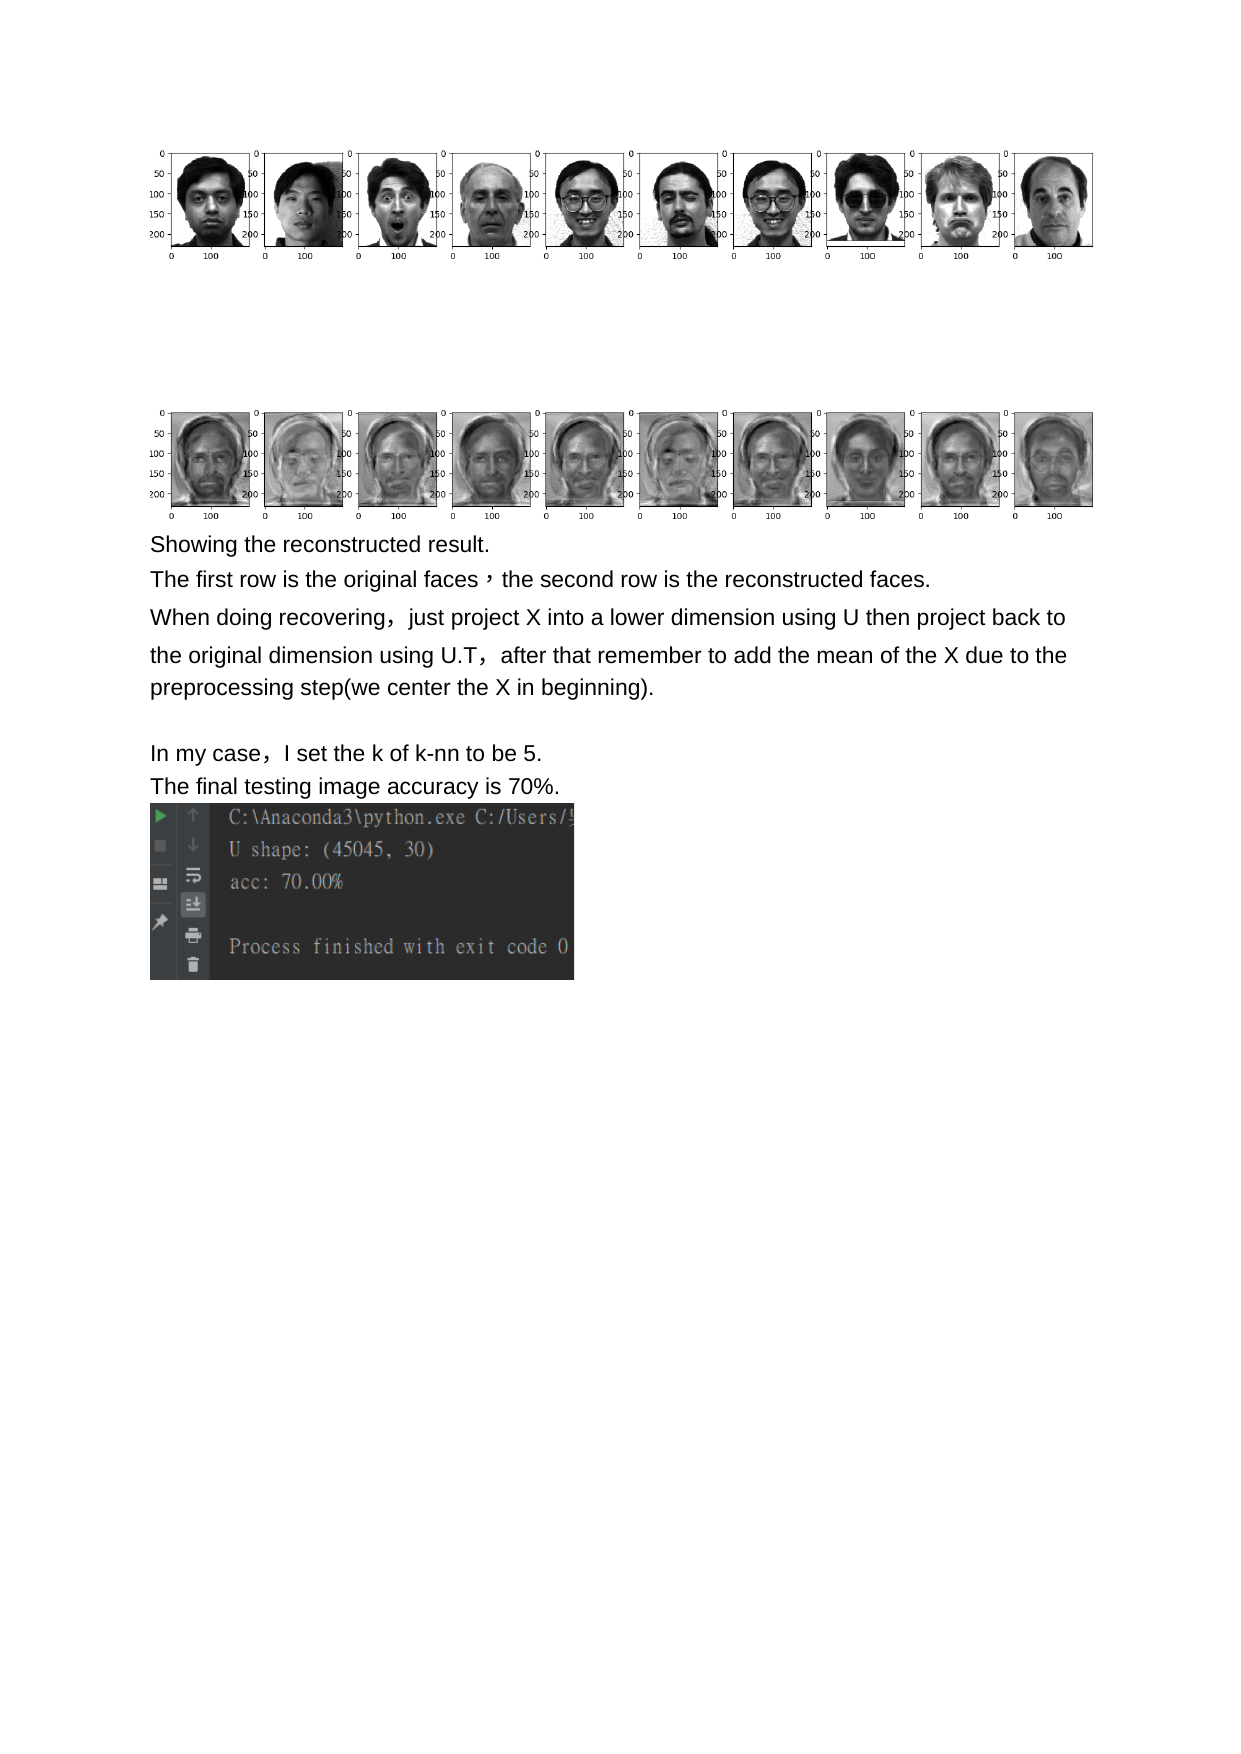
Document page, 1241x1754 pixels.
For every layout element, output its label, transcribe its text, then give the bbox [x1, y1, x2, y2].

text When doing recovering，just project X into a lower dimension using U then project back to the original dimension using U.T，after that remember to add the mean of the X due to the preprocessing step(we center the X in beginning). [150, 599, 1090, 701]
text Showing the reconstructed result. [150, 531, 1090, 557]
text The first row is the original faces，the second row is the reconstructed faces. [150, 561, 1090, 594]
text In my case，I set the k of k-nn to be 5. [150, 735, 1090, 768]
text The final testing image accuracy is 70%. [150, 773, 1090, 799]
